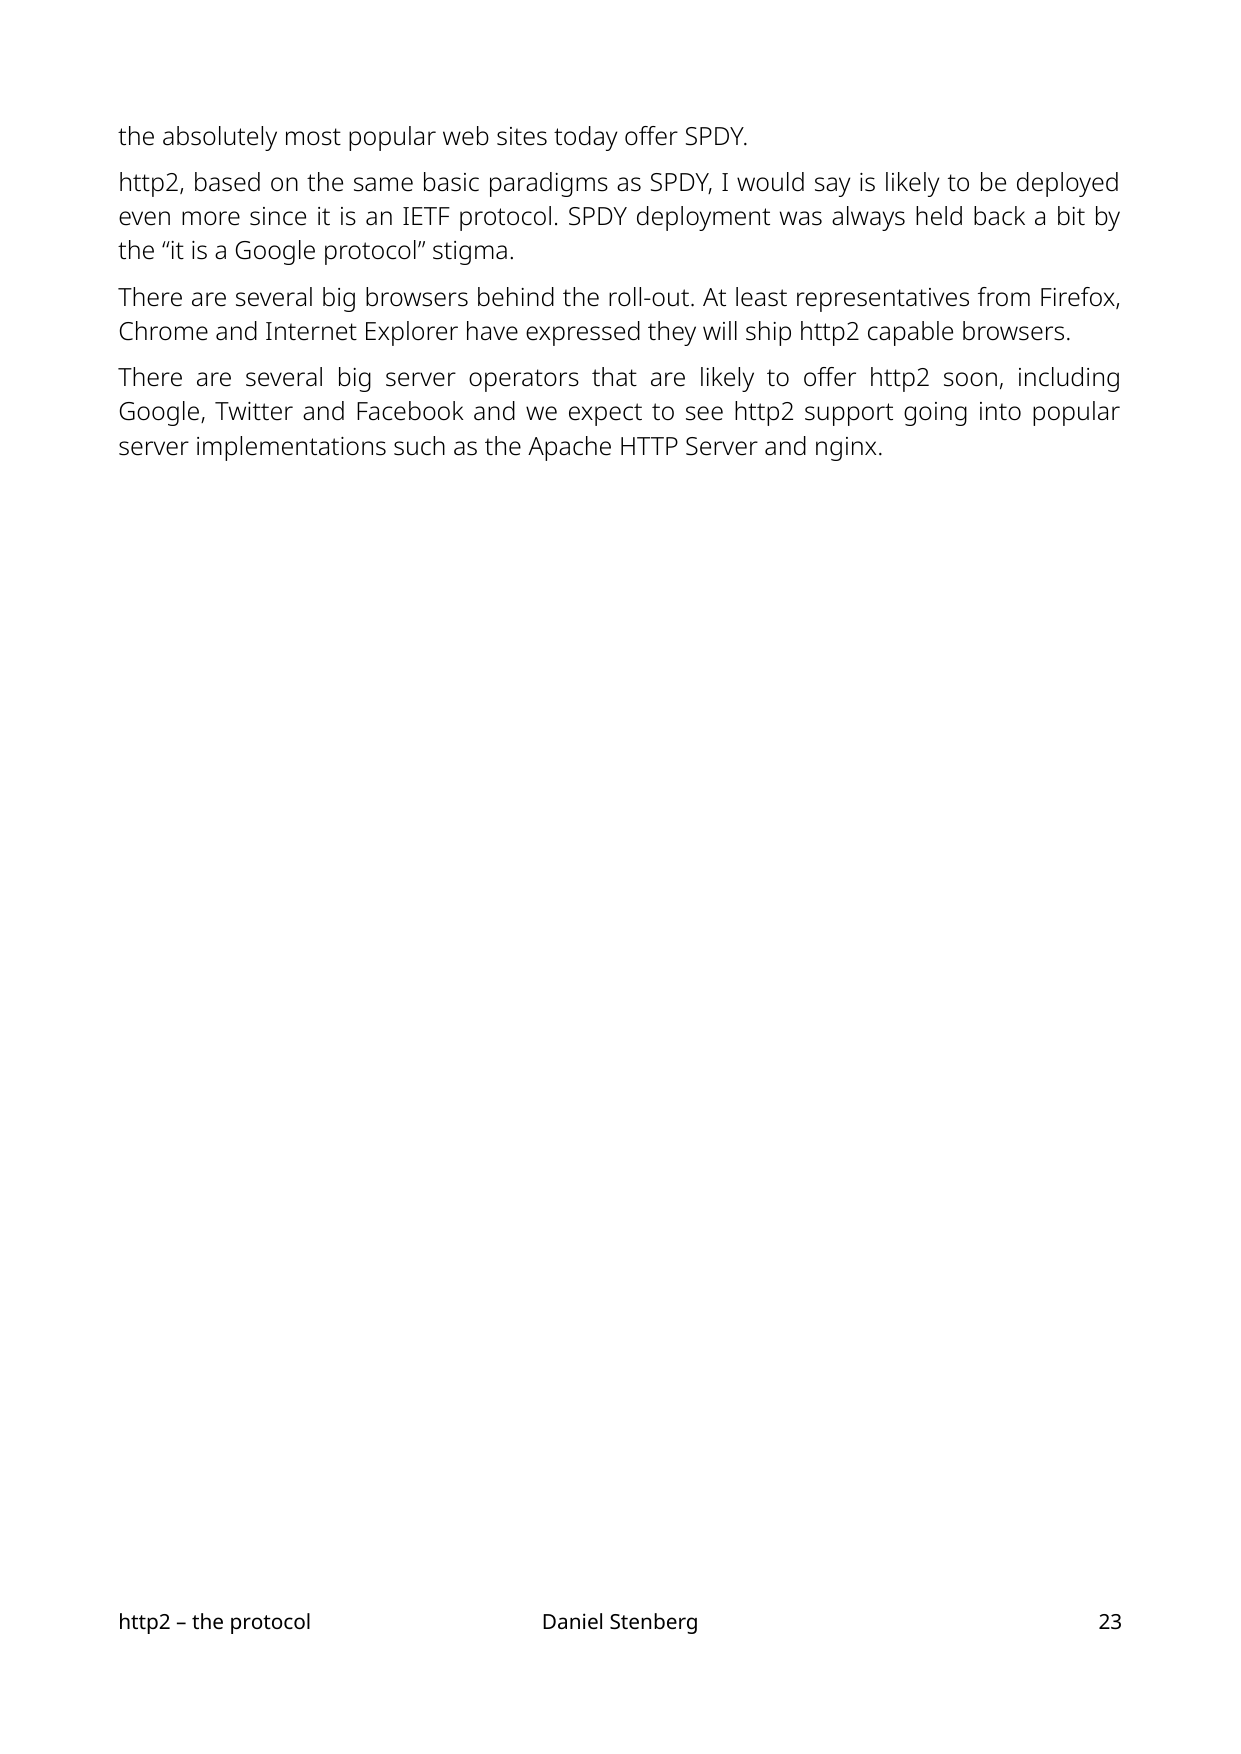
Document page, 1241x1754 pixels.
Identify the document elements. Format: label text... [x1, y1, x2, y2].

text the absolutely most popular web sites today offer SPDY. [118, 118, 1122, 152]
text There are several big browsers behind the roll-out. At least representatives from Firefox, Chrome and Internet Explorer have expressed they will ship http2 capable browsers. [118, 279, 1122, 347]
text http2, based on the same basic paradigms as SPDY, I would say is likely to be deployed even more since it is an IETF protocol. SPDY deployment was always held back a bit by the “it is a Google protocol” stigma. [118, 165, 1122, 267]
text There are several big server operators that are likely to offer http2 soon, including Google, Twitter and Facebook and we expect to see http2 support going into popular server implementations such as the Apache HTTP Server and nginx. [118, 360, 1122, 462]
